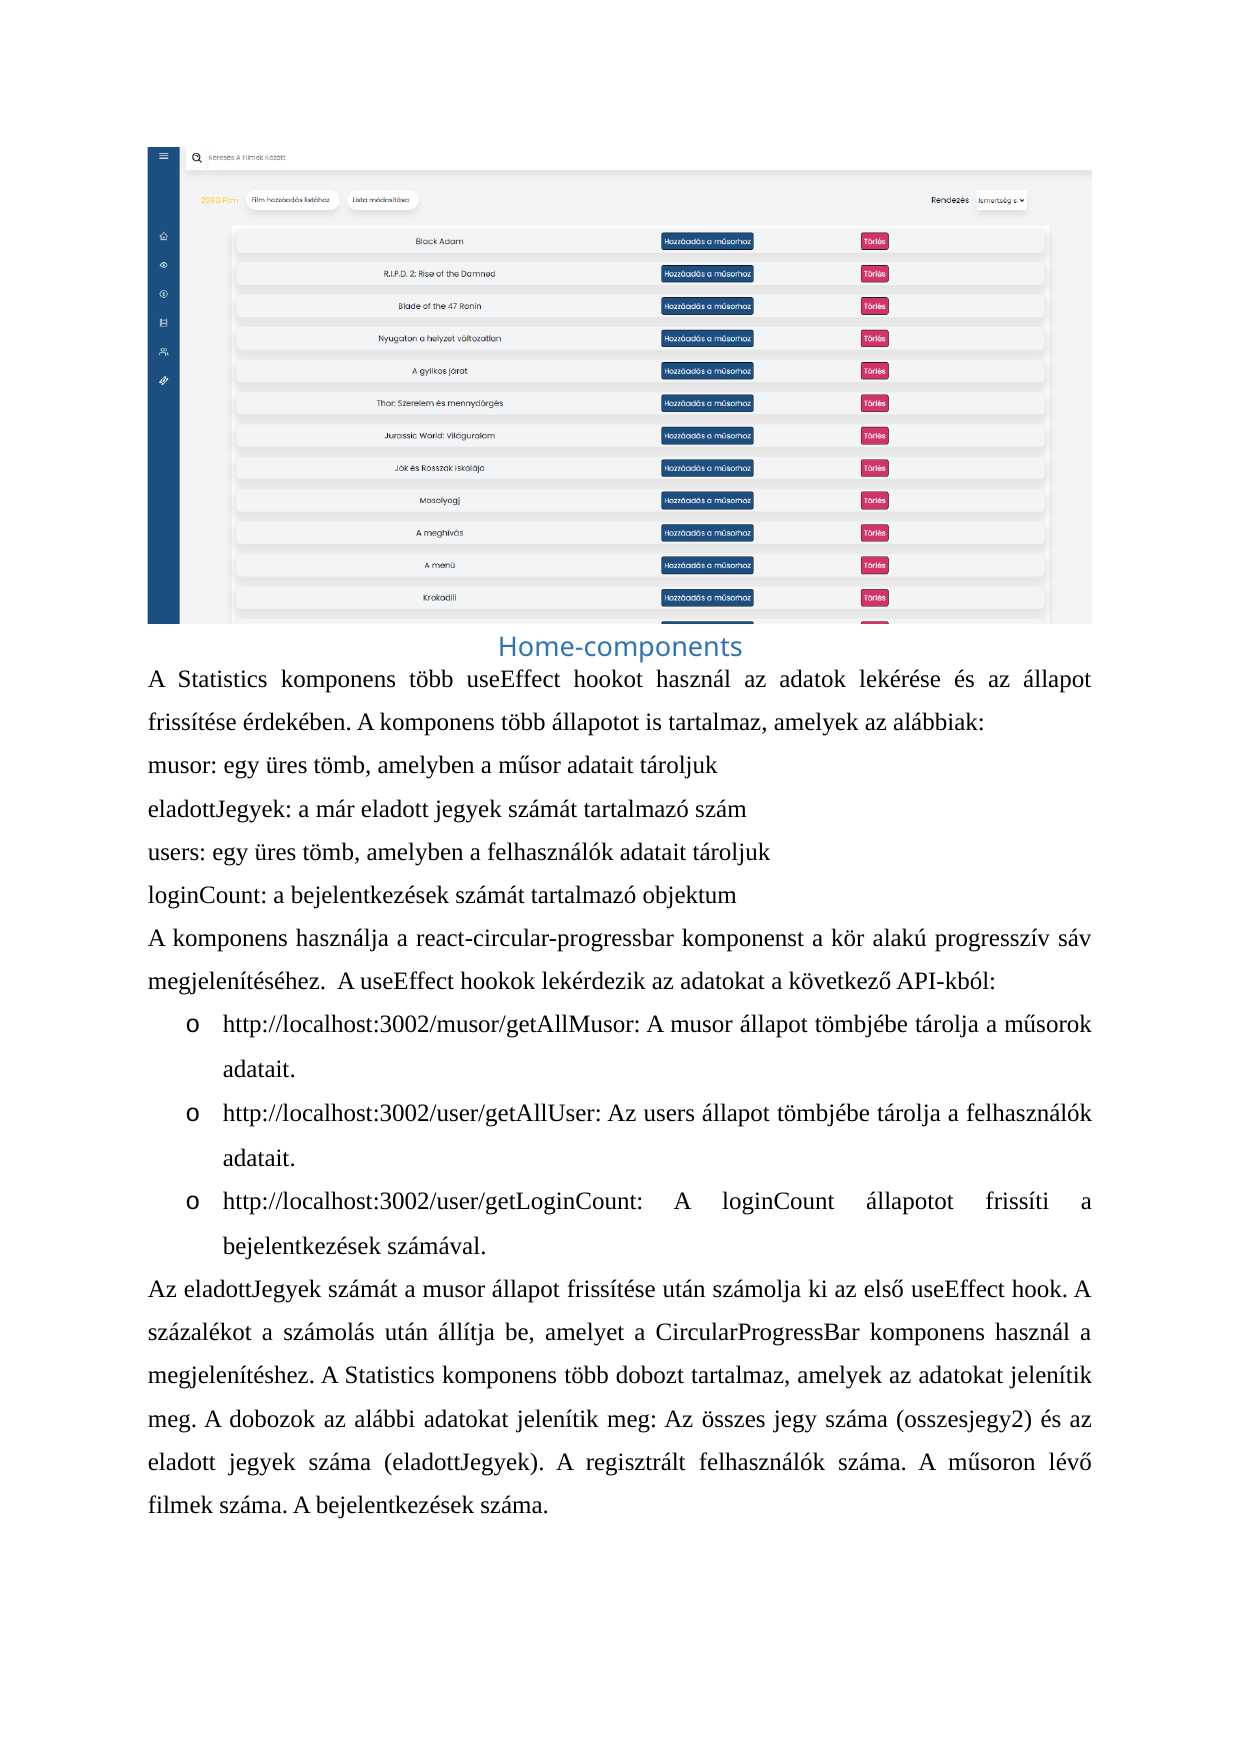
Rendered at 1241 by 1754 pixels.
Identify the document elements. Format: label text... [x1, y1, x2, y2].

text Az eladottJegyek számát a musor állapot frissítése után számolja ki az első useEffect hook. A százalékot a számolás után állítja be, amelyet a CircularProgressBar komponens használ a megjelenítéshez. A Statistics komponens több dobozt tartalmaz, amelyek az adatokat jelenítik meg. A dobozok az alábbi adatokat jelenítik meg: Az összes jegy száma (osszesjegy2) és az eladott jegyek száma (eladottJegyek). A regisztrált felhasználók száma. A műsoron lévő filmek száma. A bejelentkezések száma. [148, 1274, 1093, 1519]
text users: egy üres tömb, amelyben a felhasználók adatait tároljuk [148, 837, 1093, 866]
text loginCount: a bejelentkezések számát tartalmazó objektum [148, 880, 1093, 909]
list http://localhost:3002/musor/getAllMusor: A musor állapot tömbjébe tárolja a műsorok adatait. [185, 1009, 1093, 1083]
list http://localhost:3002/user/getLoginCount: A loginCount állapotot frissíti a bejelentkezések számával. [185, 1186, 1093, 1260]
text eladottJegyek: a már eladott jegyek számát tartalmazó szám [148, 794, 1093, 822]
text musor: egy üres tömb, amelyben a műsor adatait tároljuk [148, 751, 1093, 779]
text A komponens használja a react-circular-progressbar komponenst a kör alakú progresszív sáv megjelenítéséhez. A useEffect hookok lekérdezik az adatokat a következő API-kból: [148, 923, 1093, 995]
list http://localhost:3002/user/getAllUser: Az users állapot tömbjébe tárolja a felhasználók adatait. [185, 1098, 1093, 1172]
subtitle Home-components [148, 627, 1093, 664]
text A Statistics komponens több useEffect hookot használ az adatok lekérése és az állapot frissítése érdekében. A komponens több állapotot is tartalmaz, amelyek az alábbiak: [148, 664, 1093, 736]
